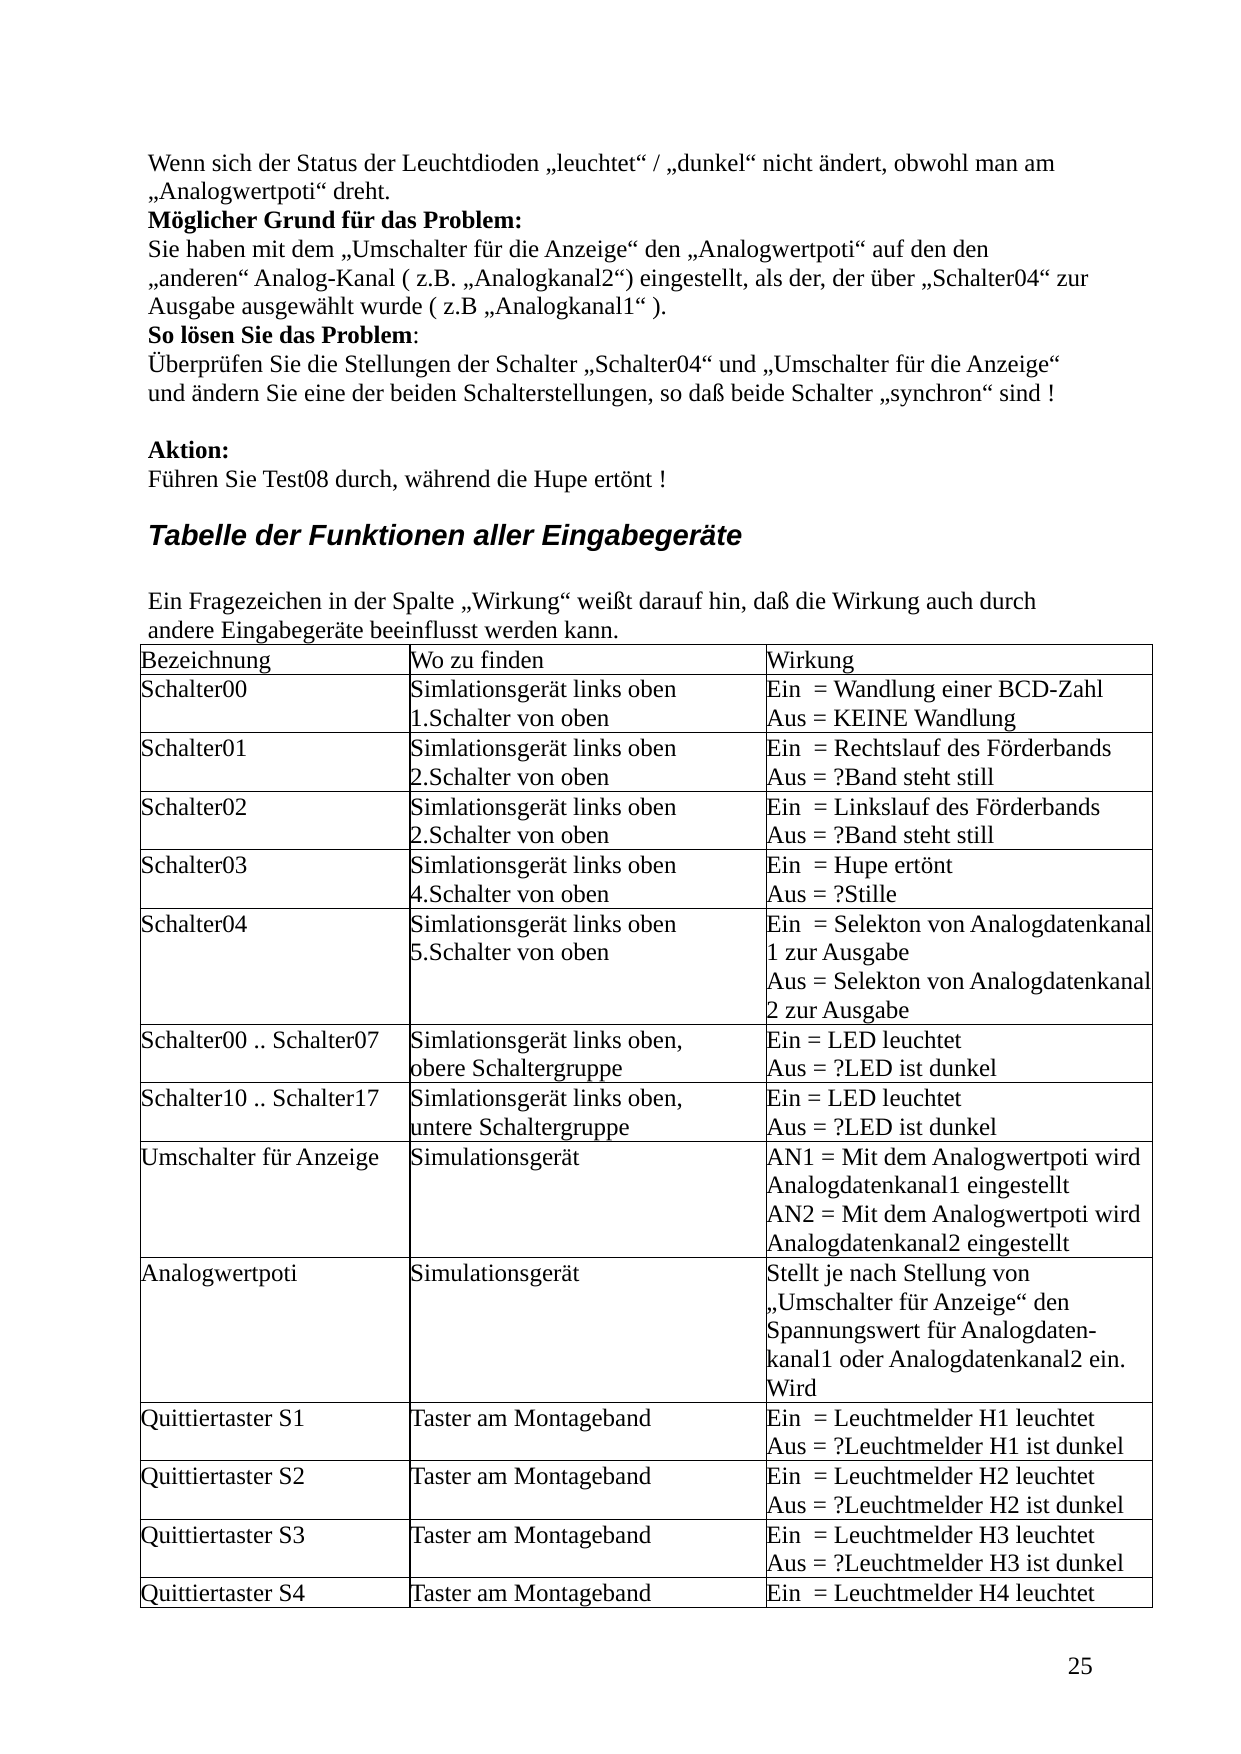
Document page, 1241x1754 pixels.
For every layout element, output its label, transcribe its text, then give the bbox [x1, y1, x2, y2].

table_cell Simlationsgerät links oben, untere Schaltergruppe [411, 1083, 766, 1141]
table_cell Ein = Leuchtmelder H4 leuchtet [767, 1578, 1152, 1607]
table_cell Analogwertpoti [141, 1258, 409, 1402]
table_cell Schalter04 [141, 909, 409, 1024]
table_cell Schalter00 .. Schalter07 [141, 1025, 409, 1082]
table_cell Ein = Wandlung einer BCD-Zahl Aus = KEINE Wandlung [767, 675, 1152, 732]
table_cell Quittiertaster S1 [141, 1403, 409, 1460]
table_cell Simulationsgerät [411, 1258, 766, 1402]
table_cell Ein = Leuchtmelder H2 leuchtet Aus = ?Leuchtmelder H2 ist dunkel [767, 1461, 1152, 1519]
table_cell Ein = LED leuchtet Aus = ?LED ist dunkel [767, 1083, 1152, 1141]
table_header Wirkung [767, 645, 1152, 673]
text Überprüfen Sie die Stellungen der Schalter „Schalter04“ und „Umschalter für die Anzeige“ und ändern Sie eine der beiden Schalterstellungen, so daß beide Schalter „synchron“ sind ! [148, 349, 1093, 406]
text Wenn sich der Status der Leuchtdioden „leuchtet“ / „dunkel“ nicht ändert, obwohl man am „Analogwertpoti“ dreht. [148, 148, 1093, 205]
table_cell Simlationsgerät links oben, obere Schaltergruppe [411, 1025, 766, 1082]
text So lösen Sie das Problem: [148, 320, 1093, 349]
table_cell Simulationsgerät [411, 1142, 766, 1257]
table_cell Ein = Leuchtmelder H3 leuchtet Aus = ?Leuchtmelder H3 ist dunkel [767, 1520, 1152, 1577]
table_cell Schalter00 [141, 675, 409, 732]
table_cell Schalter02 [141, 792, 409, 849]
table_cell Simlationsgerät links oben 4.Schalter von oben [411, 850, 766, 908]
table_header Wo zu finden [411, 645, 766, 673]
table_cell Taster am Montageband [411, 1520, 766, 1577]
table_cell Quittiertaster S2 [141, 1461, 409, 1519]
text Möglicher Grund für das Problem: [148, 205, 1093, 234]
table_cell Schalter01 [141, 733, 409, 791]
table_cell Quittiertaster S4 [141, 1578, 409, 1607]
table_cell Taster am Montageband [411, 1403, 766, 1460]
table_cell Taster am Montageband [411, 1578, 766, 1607]
table_cell Schalter03 [141, 850, 409, 908]
table_cell Simlationsgerät links oben 1.Schalter von oben [411, 675, 766, 732]
table_cell Stellt je nach Stellung von „Umschalter für Anzeige“ den Spannungswert für Analogdaten-kanal1 oder Analogdatenkanal2 ein. Wird [767, 1258, 1152, 1402]
table_cell Simlationsgerät links oben 2.Schalter von oben [411, 733, 766, 791]
text Sie haben mit dem „Umschalter für die Anzeige“ den „Analogwertpoti“ auf den den „anderen“ Analog-Kanal ( z.B. „Analogkanal2“) eingestellt, als der, der über „Schalter04“ zur Ausgabe ausgewählt wurde ( z.B „Analogkanal1“ ). [148, 234, 1093, 320]
table_cell Simlationsgerät links oben 5.Schalter von oben [411, 909, 766, 1024]
table_cell AN1 = Mit dem Analogwertpoti wird Analogdatenkanal1 eingestellt AN2 = Mit dem Analogwertpoti wird Analogdatenkanal2 eingestellt [767, 1142, 1152, 1257]
table_cell Ein = Leuchtmelder H1 leuchtet Aus = ?Leuchtmelder H1 ist dunkel [767, 1403, 1152, 1460]
table_cell Taster am Montageband [411, 1461, 766, 1519]
table_header Bezeichnung [141, 645, 409, 673]
table_cell Ein = LED leuchtet Aus = ?LED ist dunkel [767, 1025, 1152, 1082]
text Aktion: [148, 435, 1093, 464]
table_cell Umschalter für Anzeige [141, 1142, 409, 1257]
table_cell Ein = Linkslauf des Förderbands Aus = ?Band steht still [767, 792, 1152, 849]
table_cell Quittiertaster S3 [141, 1520, 409, 1577]
table_cell Schalter10 .. Schalter17 [141, 1083, 409, 1141]
subtitle Tabelle der Funktionen aller Eingabegeräte [148, 518, 1093, 551]
text Führen Sie Test08 durch, während die Hupe ertönt ! [148, 464, 1093, 493]
text Ein Fragezeichen in der Spalte „Wirkung“ weißt darauf hin, daß die Wirkung auch durch andere Eingabegeräte beeinflusst werden kann. [148, 586, 1093, 644]
table_cell Ein = Selekton von Analogdatenkanal 1 zur Ausgabe Aus = Selekton von Analogdatenkanal 2 zur Ausgabe [767, 909, 1152, 1024]
table_cell Ein = Rechtslauf des Förderbands Aus = ?Band steht still [767, 733, 1152, 791]
table_cell Ein = Hupe ertönt Aus = ?Stille [767, 850, 1152, 908]
table_cell Simlationsgerät links oben 2.Schalter von oben [411, 792, 766, 849]
